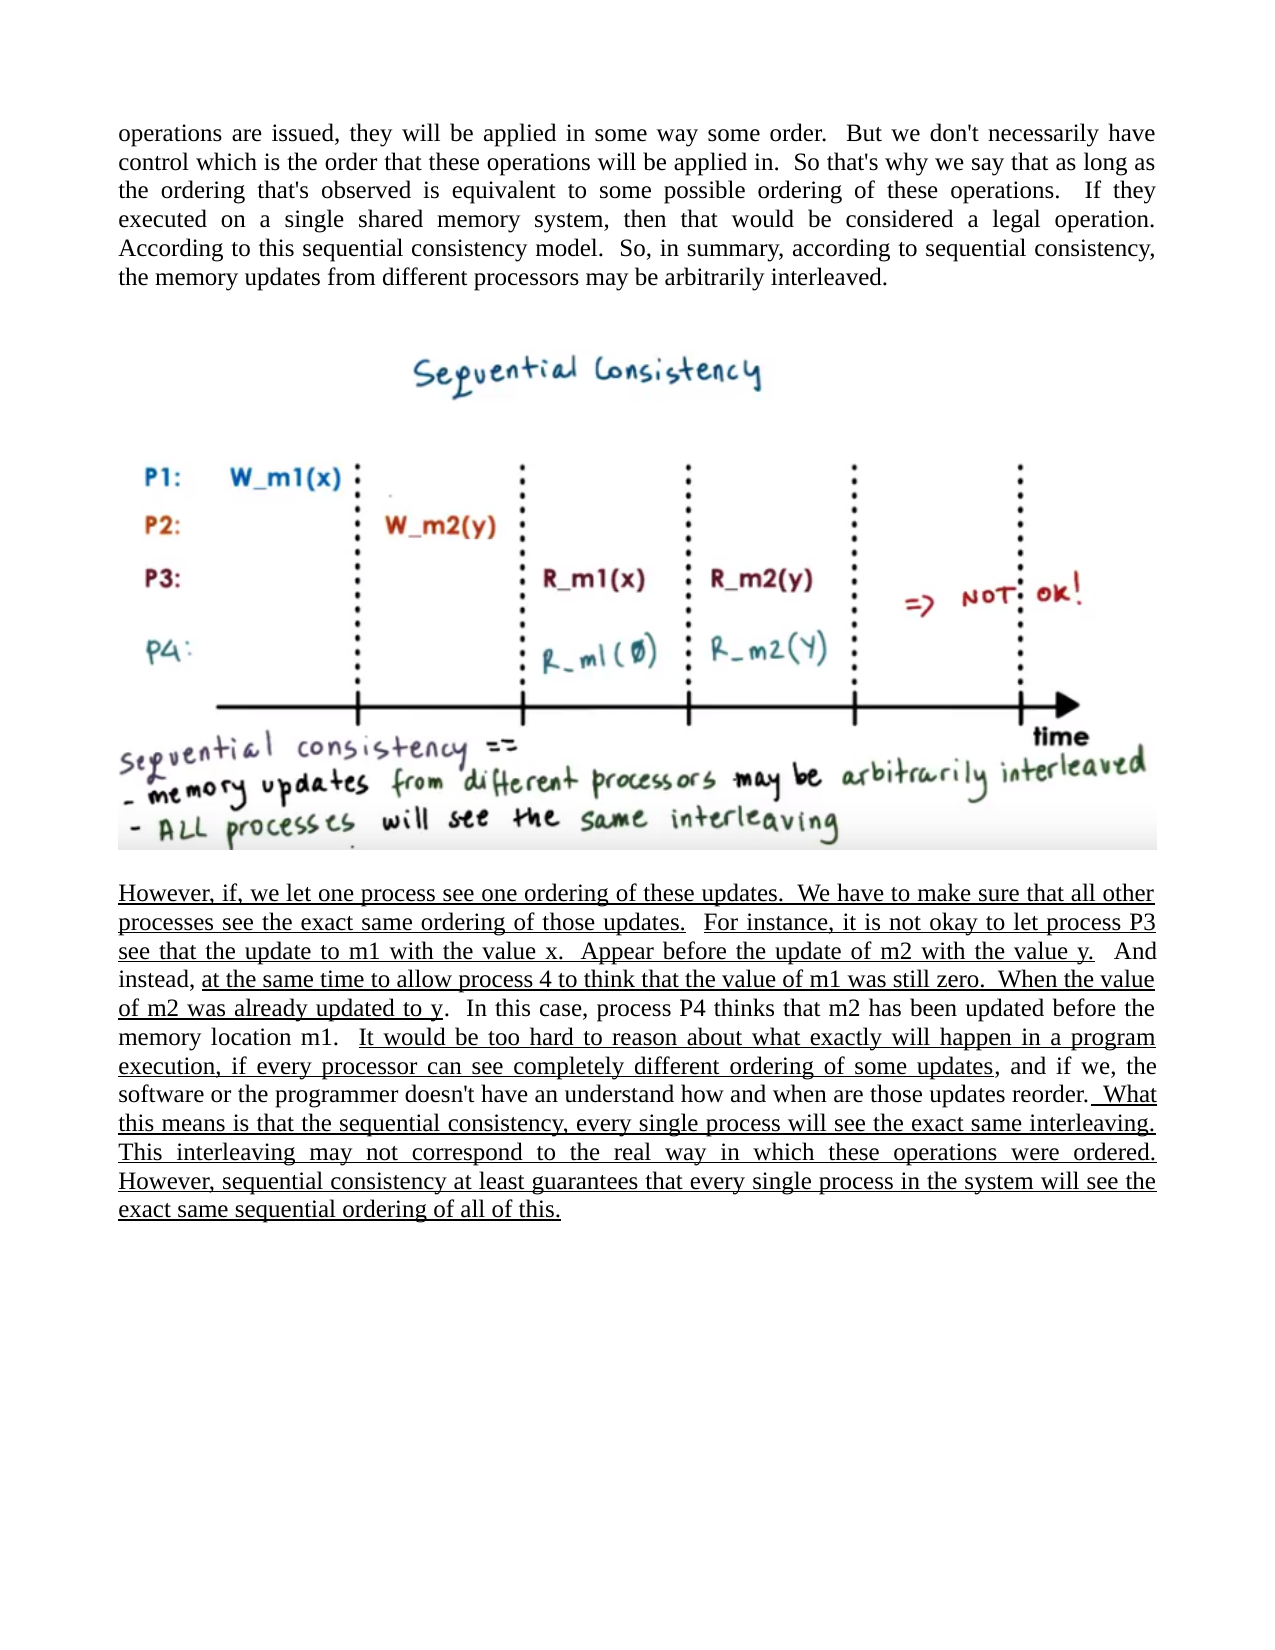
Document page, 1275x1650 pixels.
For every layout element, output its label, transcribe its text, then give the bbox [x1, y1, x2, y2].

text However, sequential consistency at least guarantees that every single process in the system will see the [118, 1163, 1157, 1191]
text exact same sequential ordering of all of this. [118, 1192, 1157, 1223]
picture [118, 348, 1157, 850]
text operations are issued, they will be applied in some way some order. But we don't necessarily have control which is the order that these operations will be applied in. So that's why we say that as long as the ordering that's observed is equivalent to some possible ordering of these operations. If they executed on a single shared memory system, then that would be considered a legal operation. According to this sequential consistency model. So, in summary, according to sequential consistency, the memory updates from different processors may be arbitrarily interleaved. [118, 118, 1157, 291]
text However, if, we let one process see one ordering of these updates. We have to make sure that all other processes see the exact same ordering of those updates. For instance, it is not okay to let process P3 see that the update to m1 with the value x. Appear before the update of m2 with the value y. And instead, at the same time to allow process 4 to think that the value of m1 was still zero. When the value of m2 was already updated to y. In this case, process P4 thinks that m2 has been updated before the memory location m1. It would be too hard to reason about what exactly will happen in a program execution, if every processor can see completely different ordering of some updates, and if we, the software or the programmer doesn't have an understand how and when are those updates reorder. What this means is that the sequential consistency, every single process will see the exact same interleaving. This interleaving may not correspond to the real way in which these operations were ordered. [118, 878, 1157, 1162]
